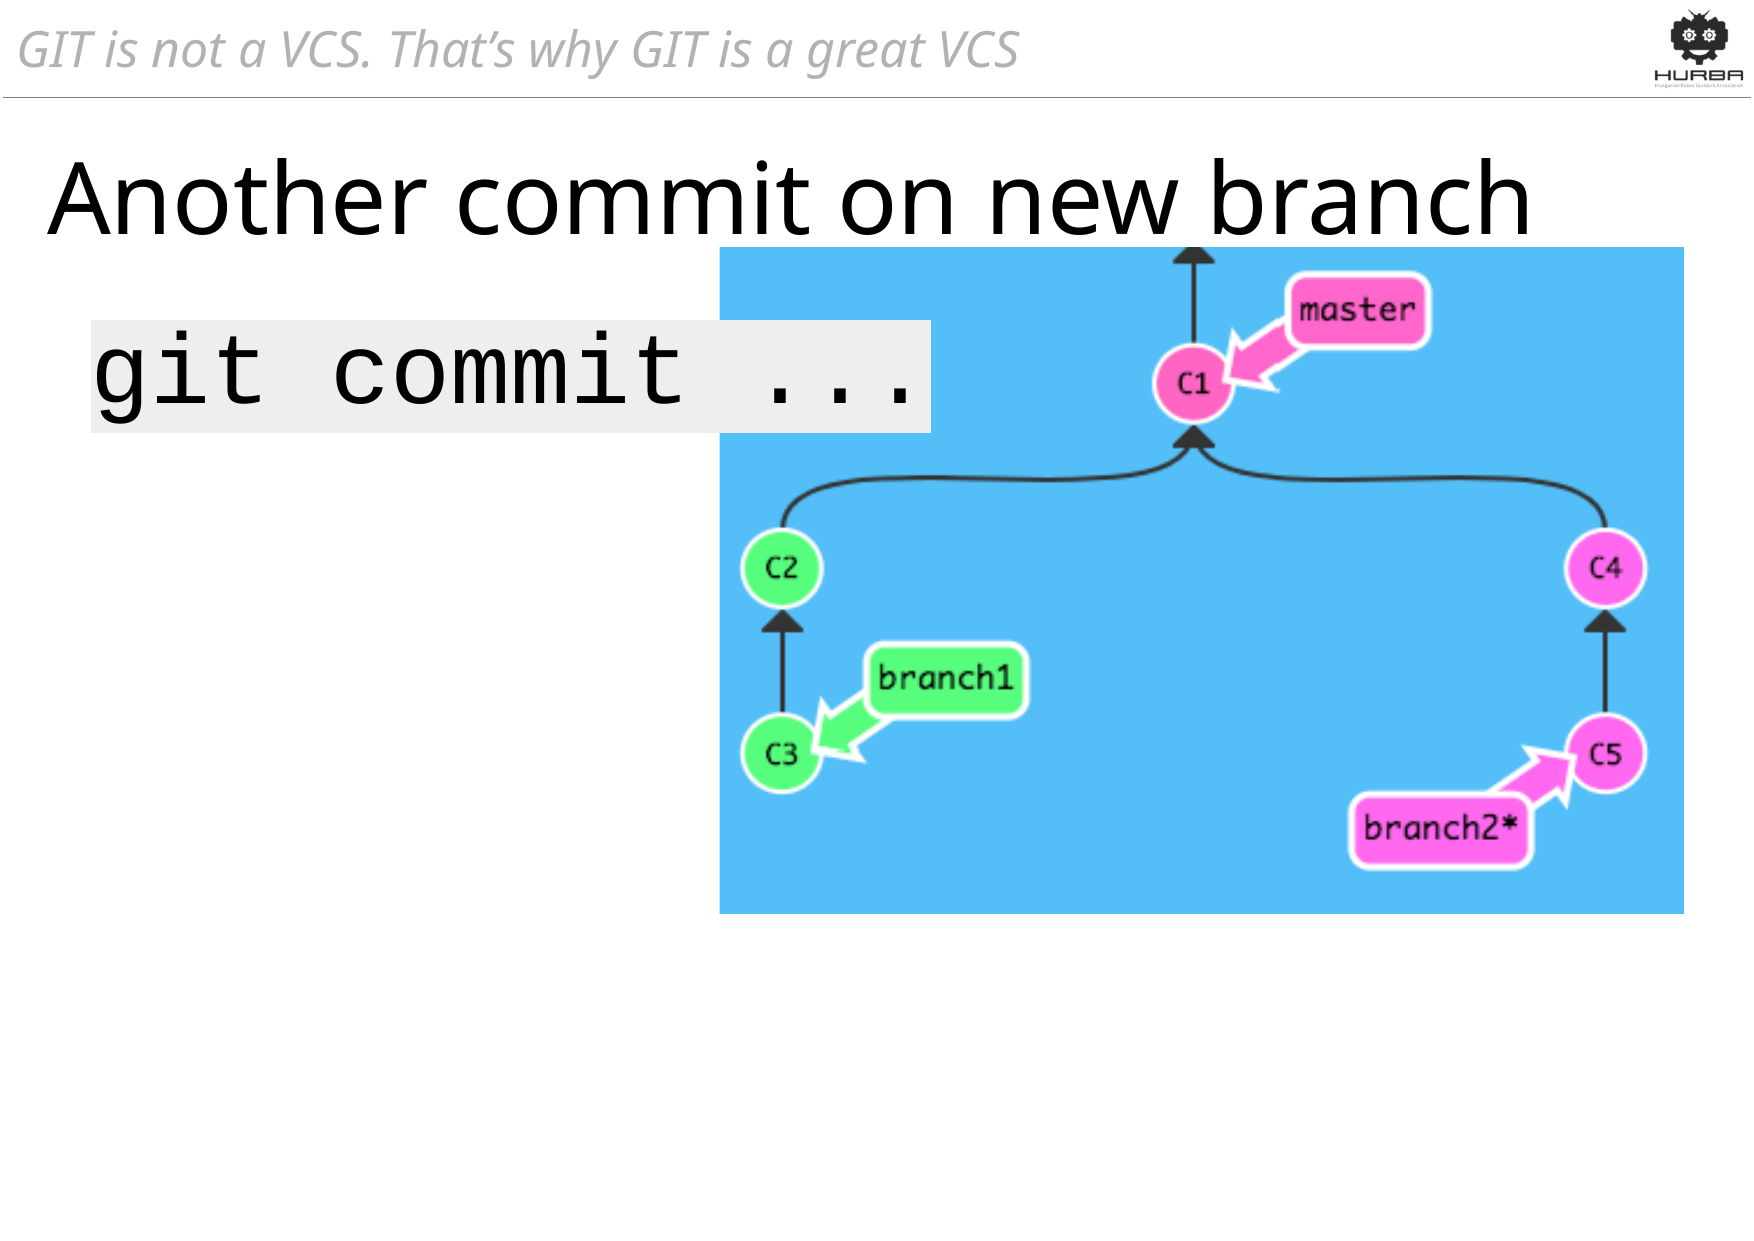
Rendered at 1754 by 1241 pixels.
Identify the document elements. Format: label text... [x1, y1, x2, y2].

picture [1644, 3, 1754, 102]
text Another commit on new branch [3, 127, 1751, 263]
text git commit ... [1684, 320, 1751, 547]
picture [719, 247, 1684, 914]
text git commit ... [3, 320, 719, 547]
